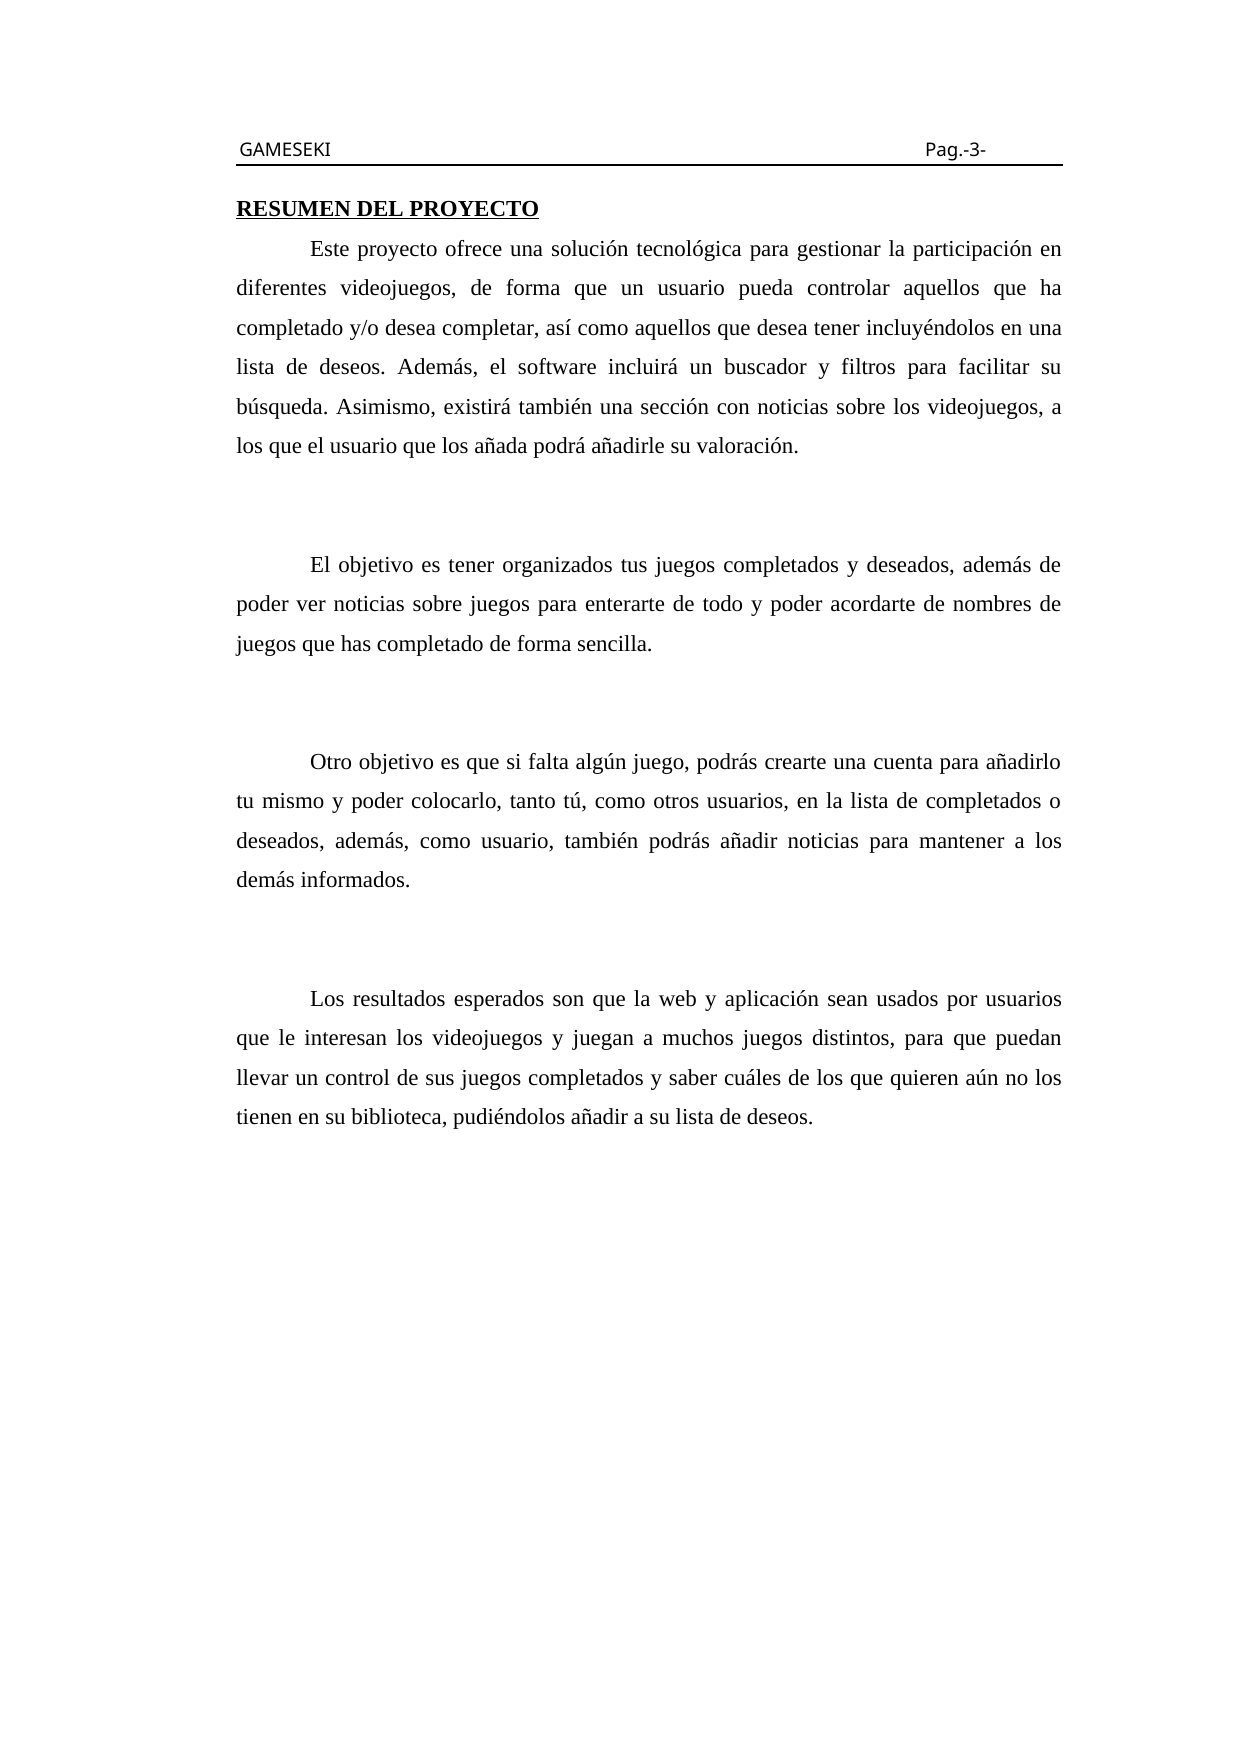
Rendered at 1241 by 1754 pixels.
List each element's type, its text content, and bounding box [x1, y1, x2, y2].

text El objetivo es tener organizados tus juegos completados y deseados, además de poder ver noticias sobre juegos para enterarte de todo y poder acordarte de nombres de juegos que has completado de forma sencilla. [236, 551, 1063, 656]
text Los resultados esperados son que la web y aplicación sean usados por usuarios que le interesan los videojuegos y juegan a muchos juegos distintos, para que puedan llevar un control de sus juegos completados y saber cuáles de los que quieren aún no los tienen en su biblioteca, pudiéndolos añadir a su lista de deseos. [236, 985, 1063, 1130]
text Este proyecto ofrece una solución tecnológica para gestionar la participación en diferentes videojuegos, de forma que un usuario pueda controlar aquellos que ha completado y/o desea completar, así como aquellos que desea tener incluyéndolos en una lista de deseos. Además, el software incluirá un buscador y filtros para facilitar su búsqueda. Asimismo, existirá también una sección con noticias sobre los videojuegos, a los que el usuario que los añada podrá añadirle su valoración. [236, 235, 1063, 458]
text Otro objetivo es que si falta algún juego, podrás crearte una cuenta para añadirlo tu mismo y poder colocarlo, tanto tú, como otros usuarios, en la lista de completados o deseados, además, como usuario, también podrás añadir noticias para mantener a los demás informados. [236, 748, 1063, 893]
text RESUMEN DEL PROYECTO [236, 195, 1063, 222]
